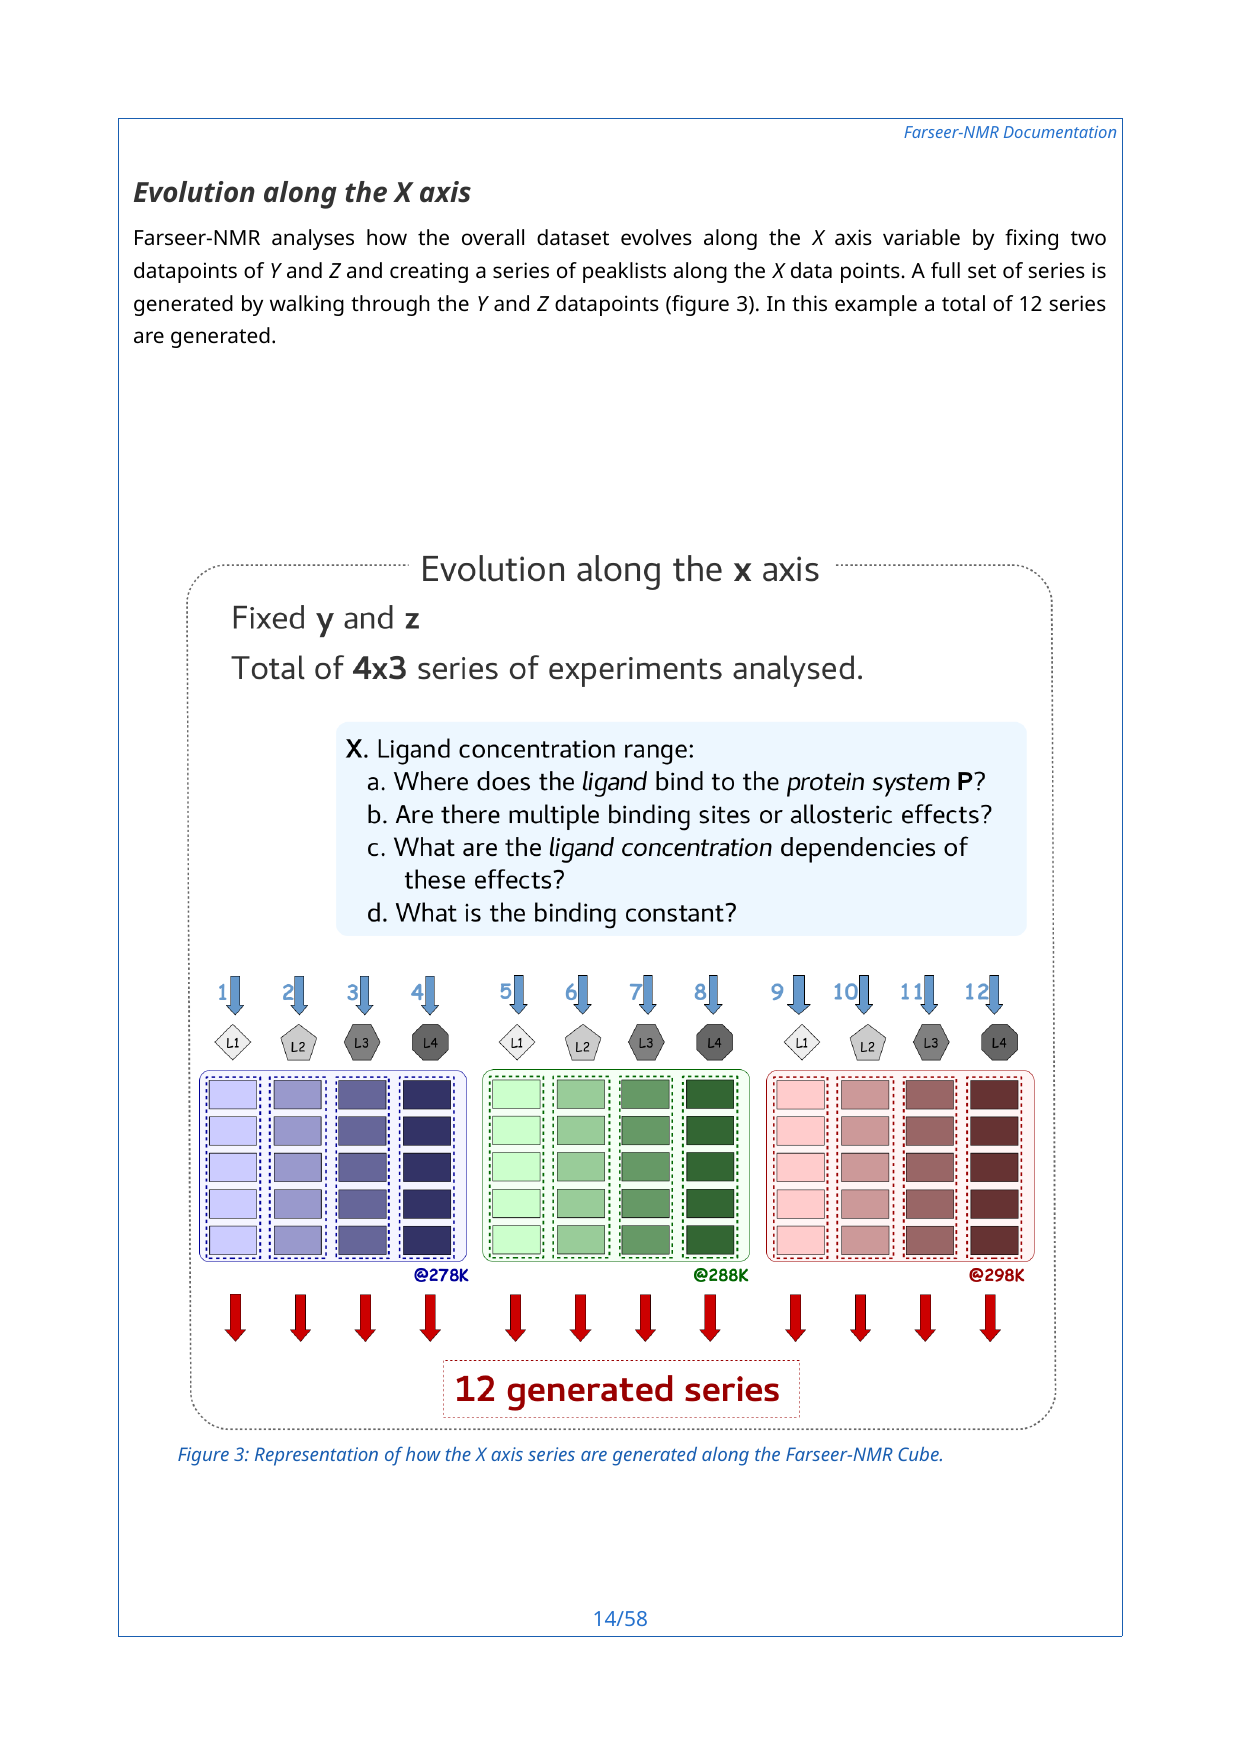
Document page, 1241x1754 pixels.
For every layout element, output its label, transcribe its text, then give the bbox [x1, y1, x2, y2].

text Farseer-NMR analyses how the overall dataset evolves along the X axis variable by fixing two datapoints of Y and Z and creating a series of peaklists along the X data points. A full set of series is generated by walking through the Y and Z datapoints (figure 3). In this example a total of 12 series are generated. [133, 223, 1107, 350]
picture [177, 545, 1063, 1441]
text Figure 3: Representation of how the X axis series are generated along the Farseer-NMR Cube. [177, 1441, 1063, 1466]
subtitle Evolution along the X axis [133, 173, 1119, 211]
